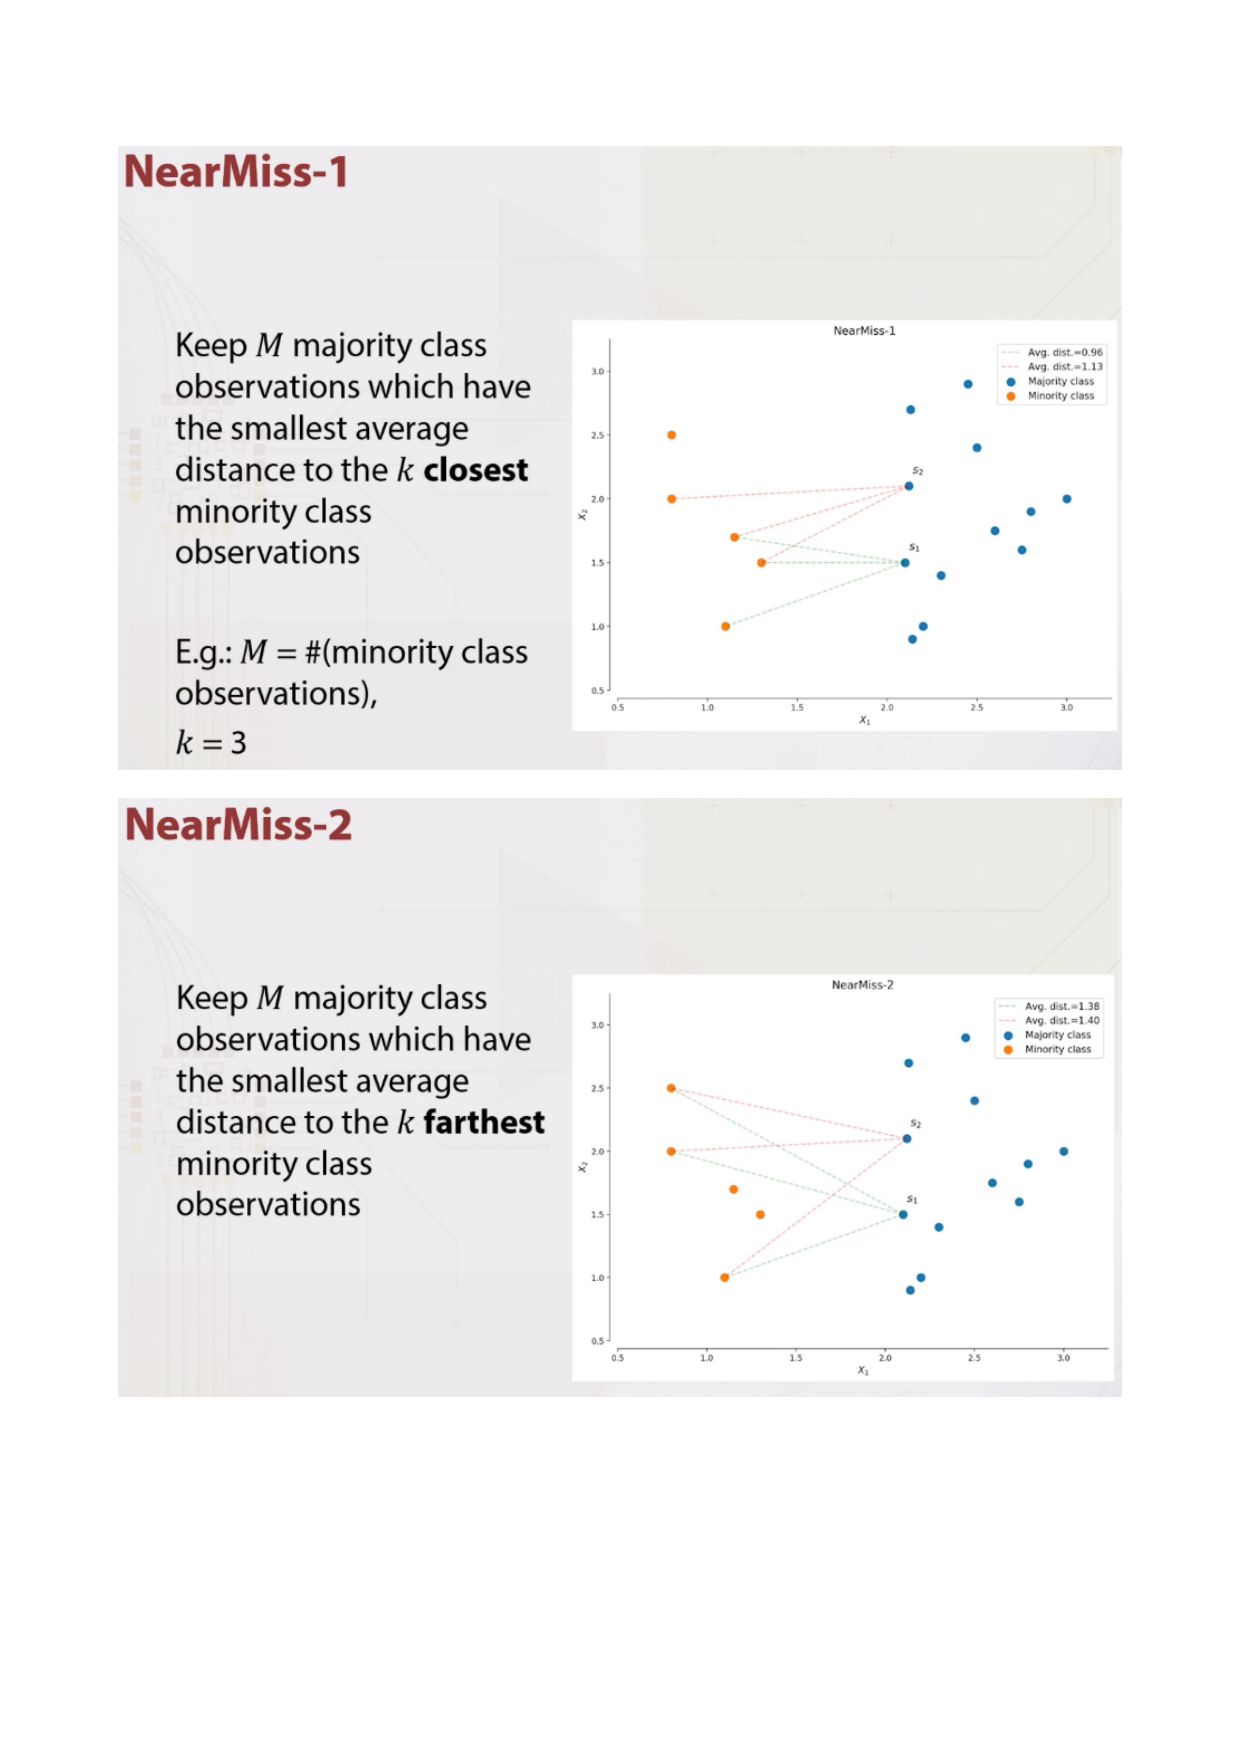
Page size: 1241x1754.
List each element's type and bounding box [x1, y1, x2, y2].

picture [118, 798, 1123, 1397]
picture [118, 146, 1123, 770]
